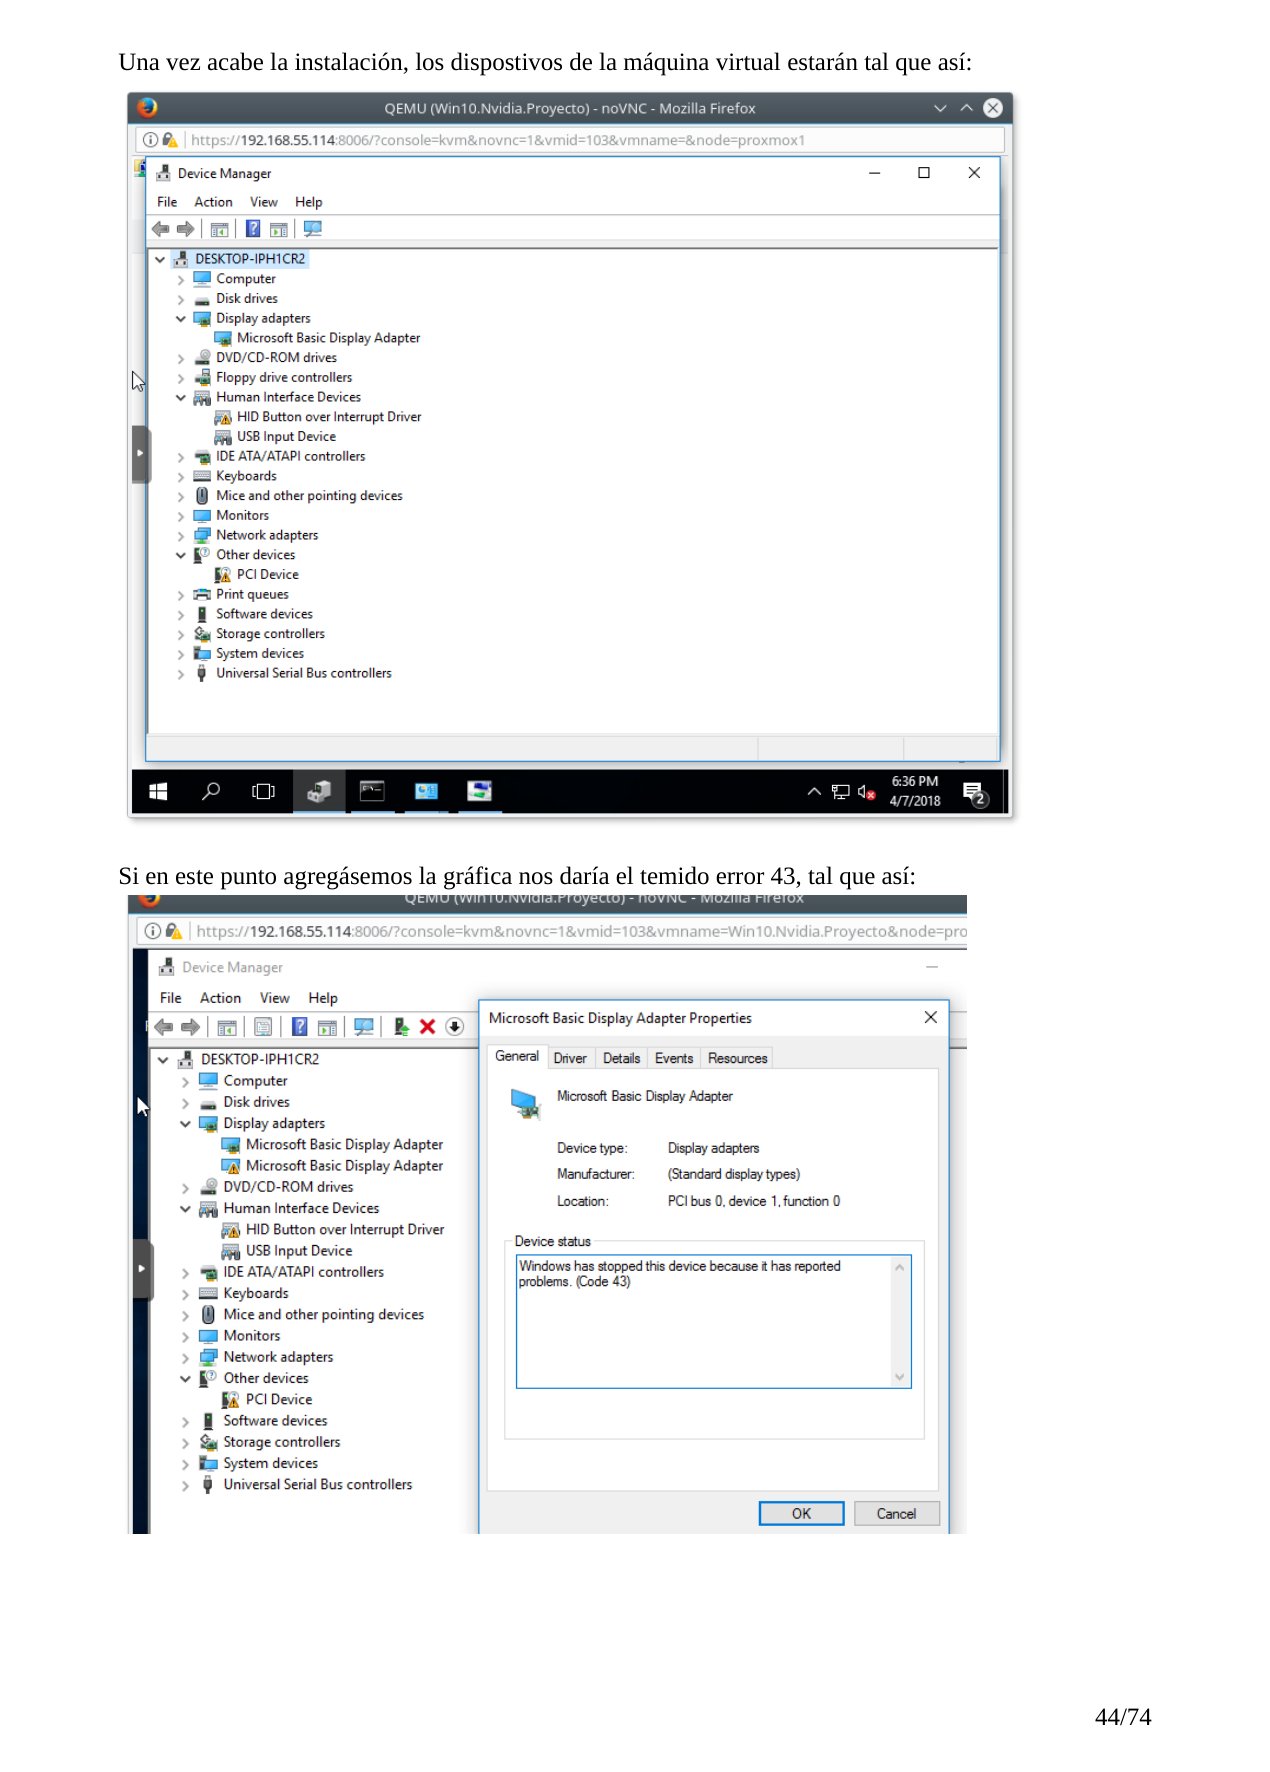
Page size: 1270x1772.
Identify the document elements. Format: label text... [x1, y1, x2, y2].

picture [120, 895, 967, 1534]
text Una vez acabe la instalación, los dispostivos de la máquina virtual estarán tal que así: [118, 47, 1152, 76]
picture [120, 85, 1027, 832]
text Si en este punto agregásemos la gráfica nos daría el temido error 43, tal que así: [118, 861, 1152, 889]
